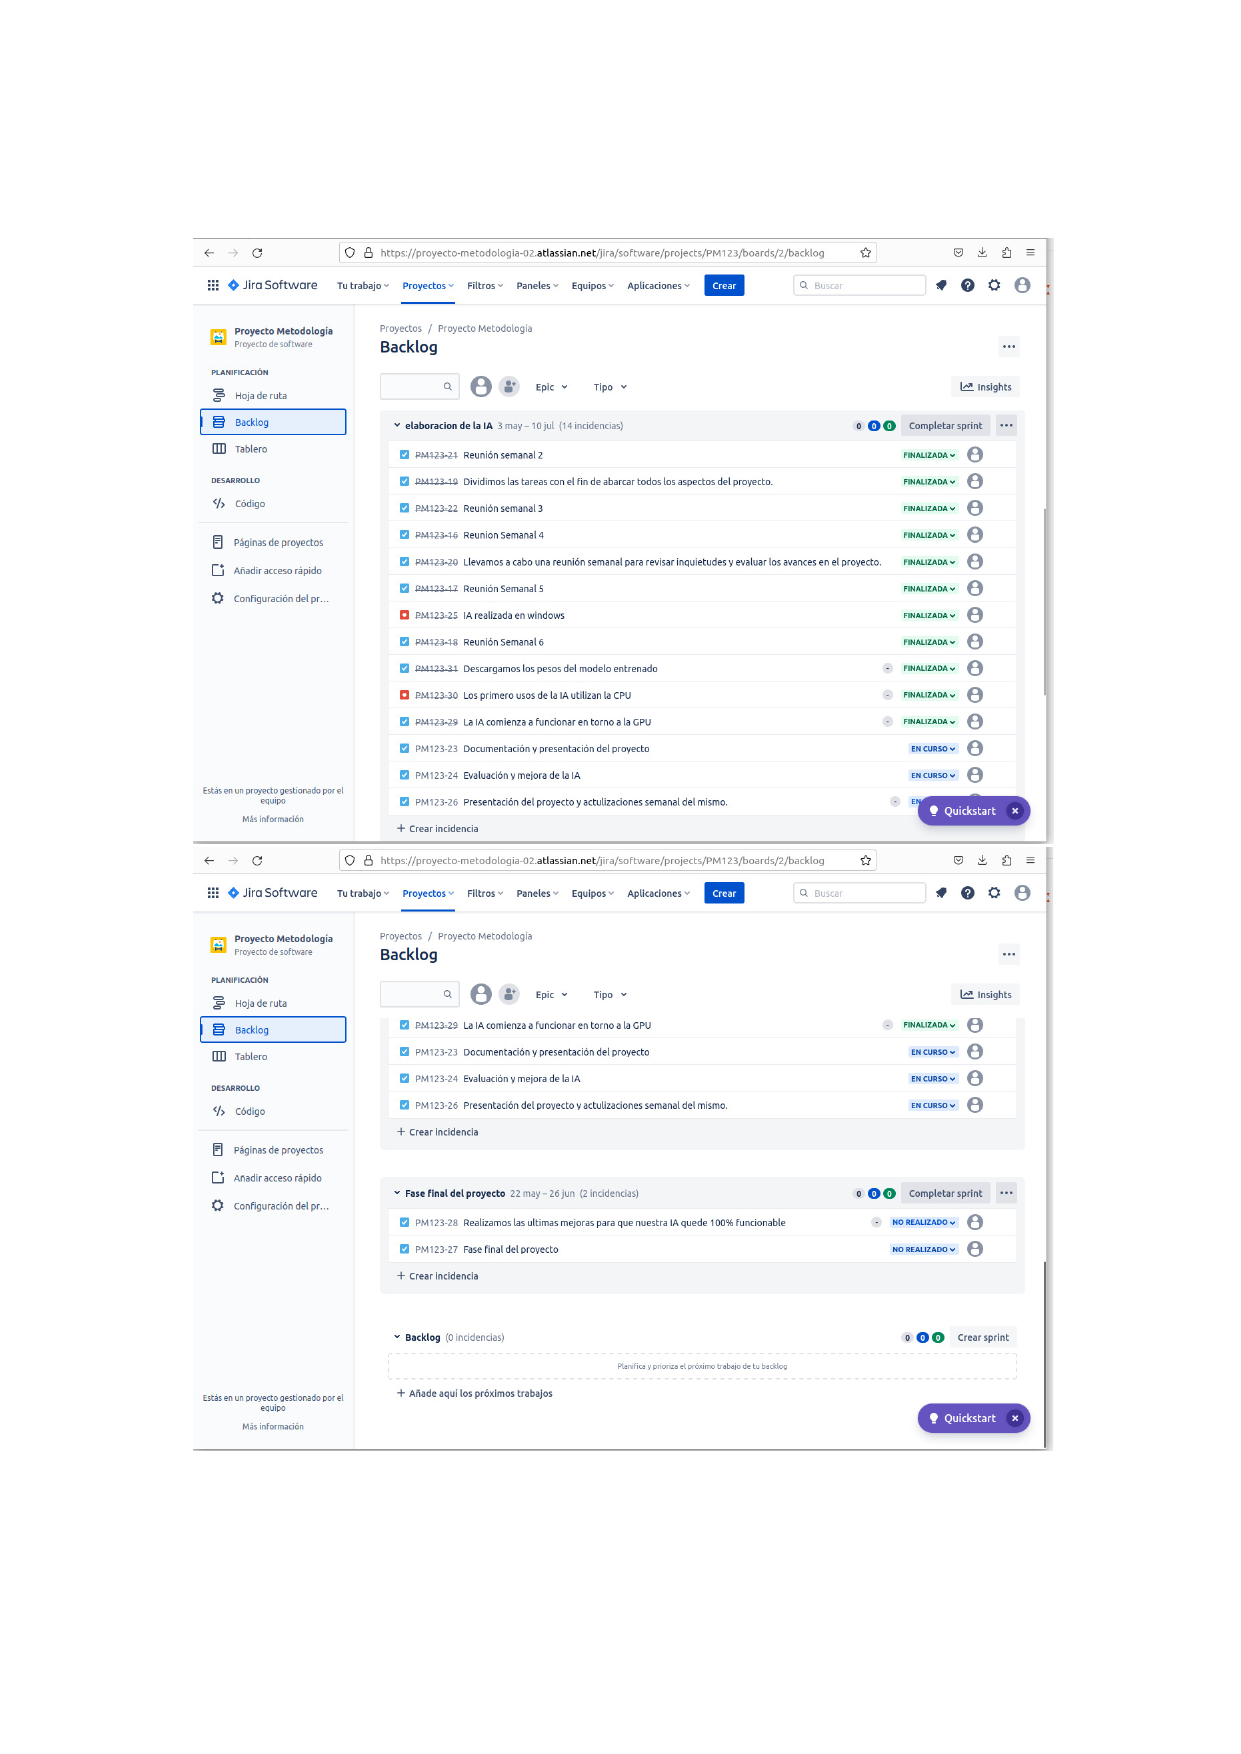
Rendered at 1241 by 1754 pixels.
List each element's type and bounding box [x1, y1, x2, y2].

picture [193, 238, 1054, 844]
picture [193, 847, 1054, 1451]
